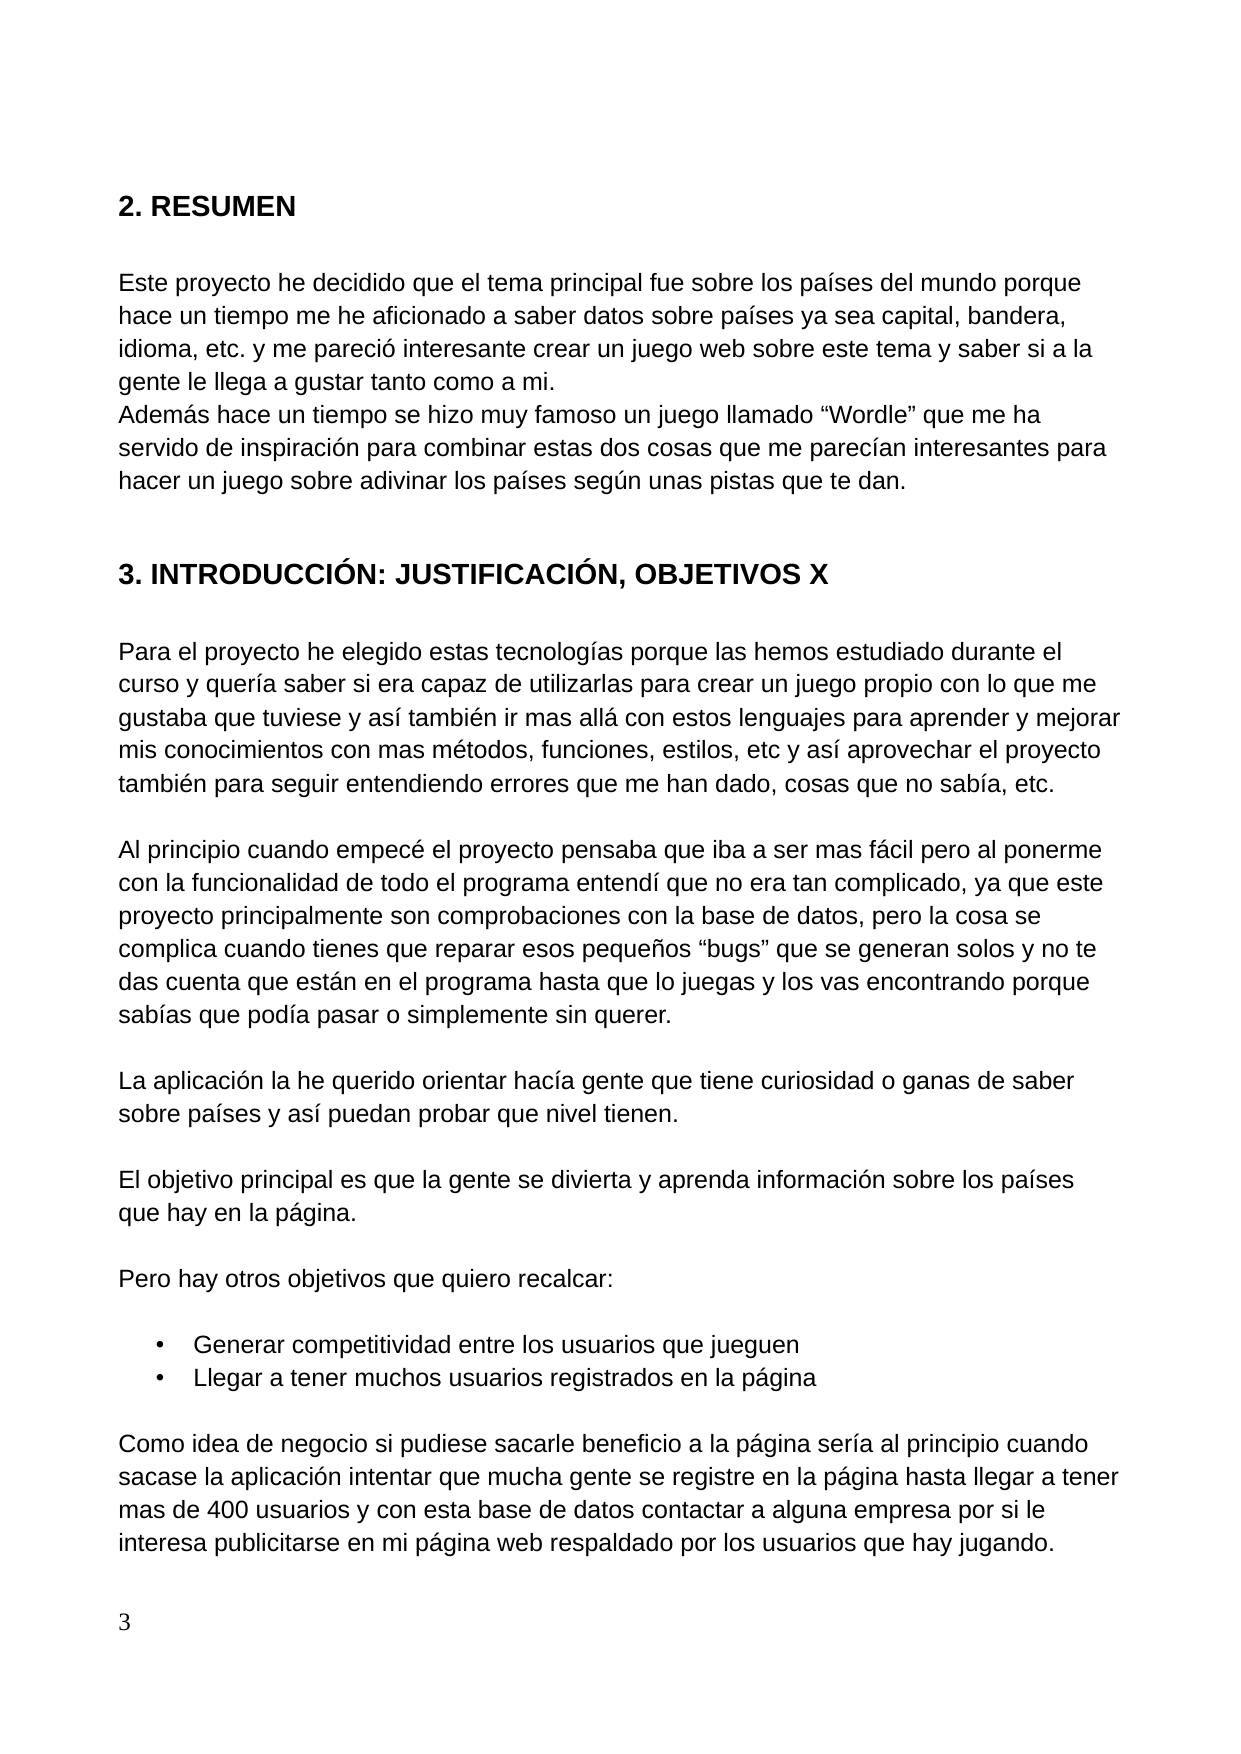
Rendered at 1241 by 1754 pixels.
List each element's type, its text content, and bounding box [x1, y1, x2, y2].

list Llegar a tener muchos usuarios registrados en la página [156, 1363, 1122, 1392]
text La aplicación la he querido orientar hacía gente que tiene curiosidad o ganas de saber sobre países y así puedan probar que nivel tienen. [118, 1066, 1122, 1127]
subtitle 2. RESUMEN [118, 189, 1122, 223]
text Este proyecto he decidido que el tema principal fue sobre los países del mundo porque hace un tiempo me he aficionado a saber datos sobre países ya sea capital, bandera, idioma, etc. y me pareció interesante crear un juego web sobre este tema y saber si a la gente le llega a gustar tanto como a mi. [118, 268, 1122, 396]
text El objetivo principal es que la gente se divierta y aprenda información sobre los países que hay en la página. [118, 1165, 1122, 1227]
subtitle 3. INTRODUCCIÓN: JUSTIFICACIÓN, OBJETIVOS X [118, 557, 1122, 591]
text Para el proyecto he elegido estas tecnologías porque las hemos estudiado durante el curso y quería saber si era capaz de utilizarlas para crear un juego propio con lo que me gustaba que tuviese y así también ir mas allá con estos lenguajes para aprender y mejorar mis conocimientos con mas métodos, funciones, estilos, etc y así aprovechar el proyecto también para seguir entendiendo errores que me han dado, cosas que no sabía, etc. [118, 636, 1122, 797]
text Además hace un tiempo se hizo muy famoso un juego llamado “Wordle” que me ha servido de inspiración para combinar estas dos cosas que me parecían interesantes para hacer un juego sobre adivinar los países según unas pistas que te dan. [118, 400, 1122, 495]
list Generar competitividad entre los usuarios que jueguen [156, 1330, 1122, 1359]
text Pero hay otros objetivos que quiero recalcar: [118, 1264, 1122, 1293]
text Al principio cuando empecé el proyecto pensaba que iba a ser mas fácil pero al ponerme con la funcionalidad de todo el programa entendí que no era tan complicado, ya que este proyecto principalmente son comprobaciones con la base de datos, pero la cosa se complica cuando tienes que reparar esos pequeños “bugs” que se generan solos y no te das cuenta que están en el programa hasta que lo juegas y los vas encontrando porque sabías que podía pasar o simplemente sin querer. [118, 834, 1122, 1028]
text Como idea de negocio si pudiese sacarle beneficio a la página sería al principio cuando sacase la aplicación intentar que mucha gente se registre en la página hasta llegar a tener mas de 400 usuarios y con esta base de datos contactar a alguna empresa por si le interesa publicitarse en mi página web respaldado por los usuarios que hay jugando. [118, 1429, 1122, 1557]
